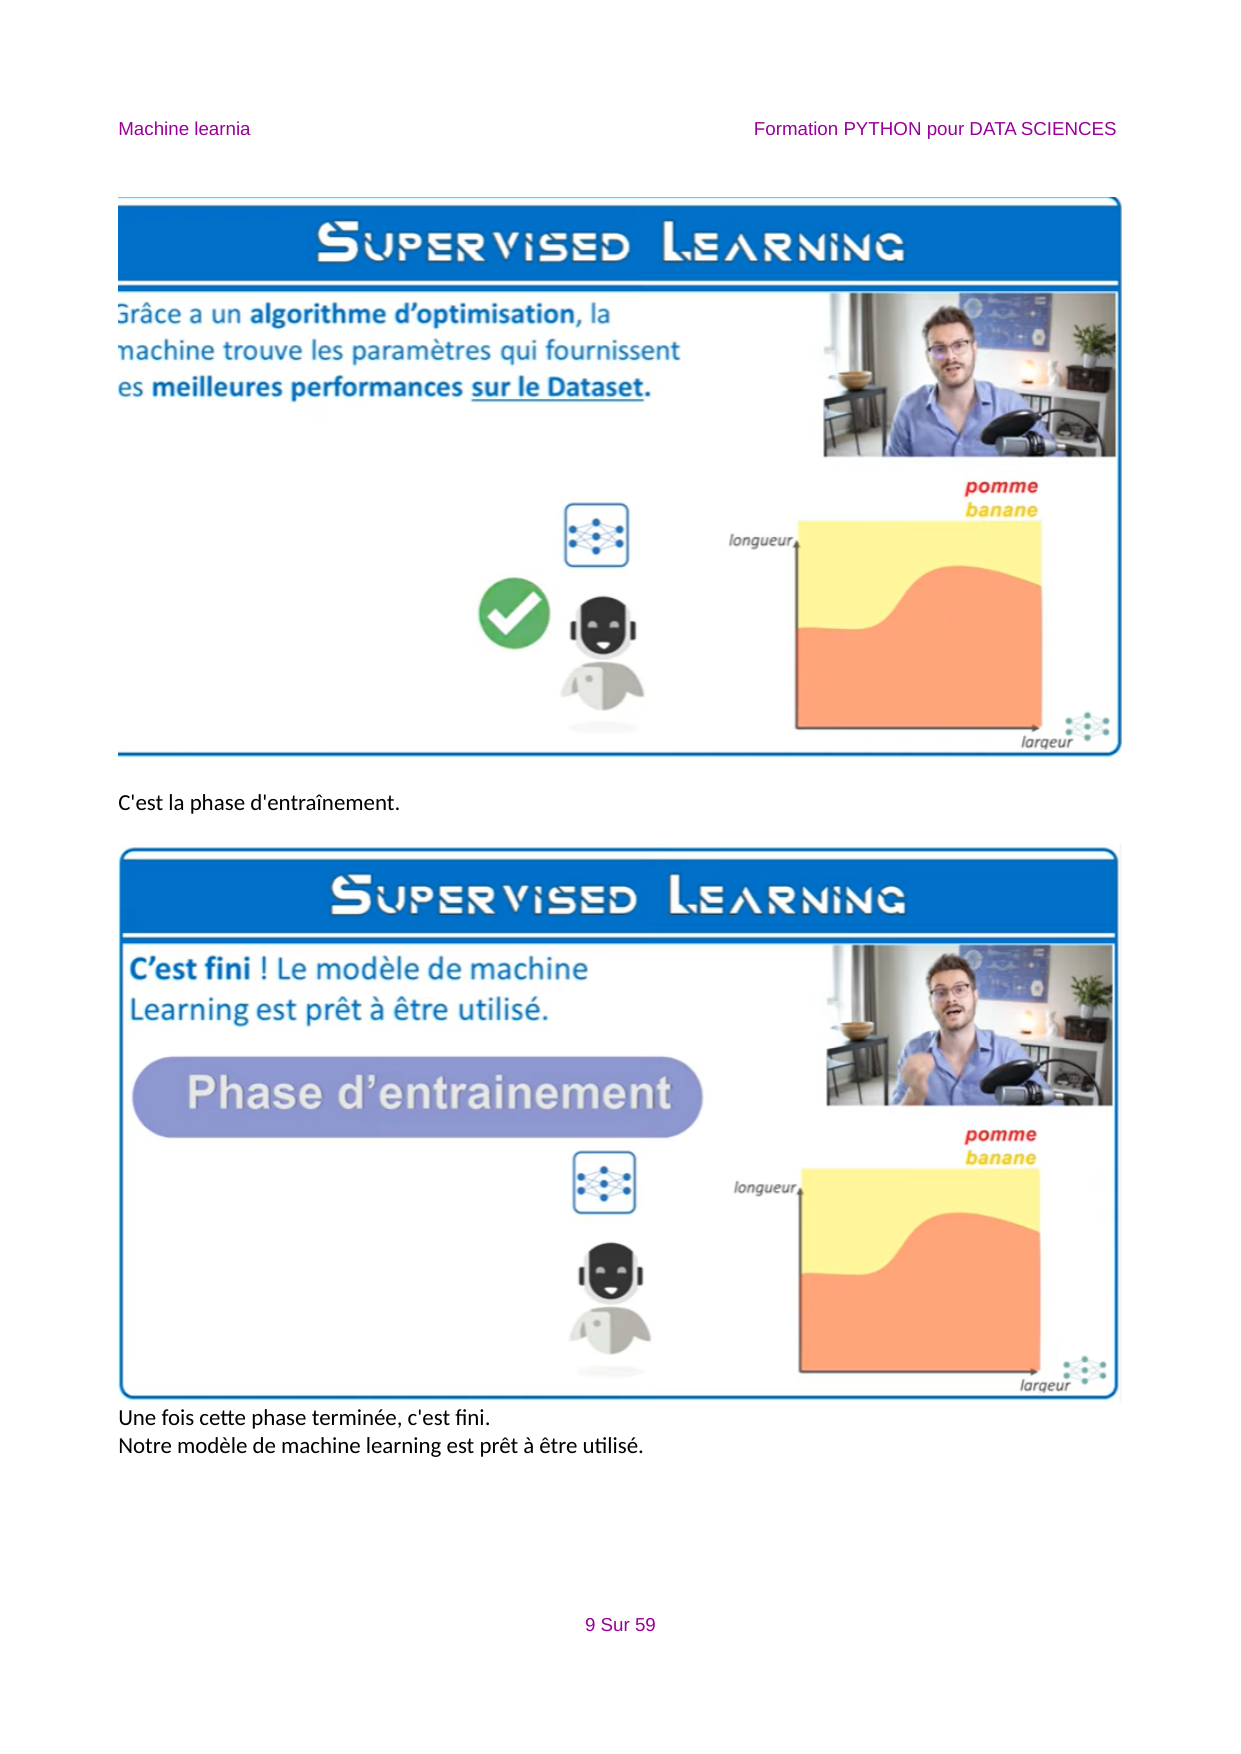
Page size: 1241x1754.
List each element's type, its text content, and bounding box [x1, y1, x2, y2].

text Notre modèle de machine learning est prêt à être utilisé. [118, 1431, 1122, 1459]
picture [118, 197, 1122, 760]
text Une fois cette phase terminée, c'est fini. [118, 1403, 1122, 1431]
picture [118, 844, 1122, 1403]
text C'est la phase d'entraînement. [118, 788, 1122, 816]
